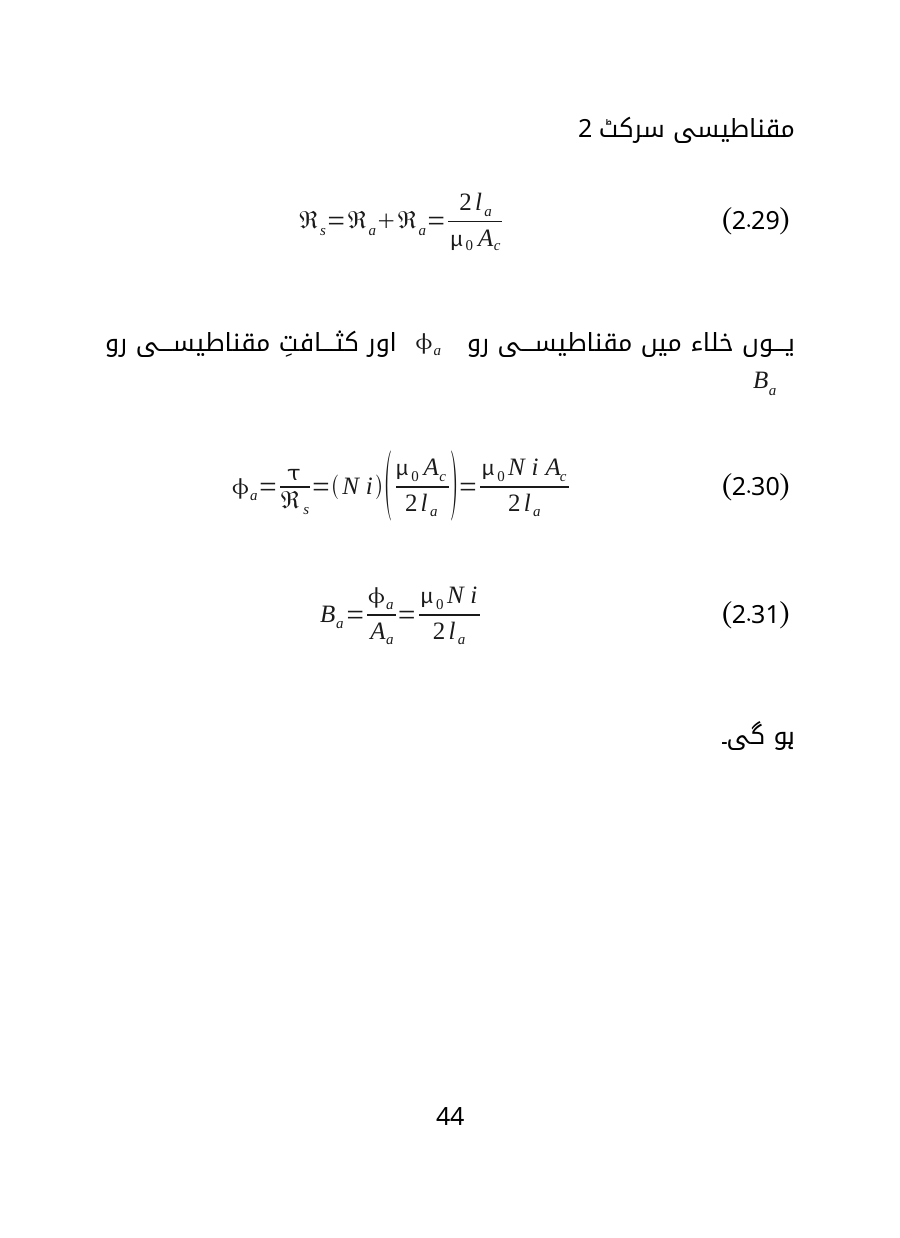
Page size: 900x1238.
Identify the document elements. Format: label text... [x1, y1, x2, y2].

table_header [105, 445, 688, 542]
text ہو گی۔ [105, 713, 795, 760]
table_header [105, 576, 686, 666]
table_header [105, 183, 688, 273]
table_header (2.30) [688, 445, 795, 542]
table_header (2.29) [688, 183, 795, 273]
table_header (2.31) [686, 576, 795, 666]
text یوں خلاء میں مقناطیسی رو اور کثافتِ مقناطیسی رو [105, 319, 795, 398]
